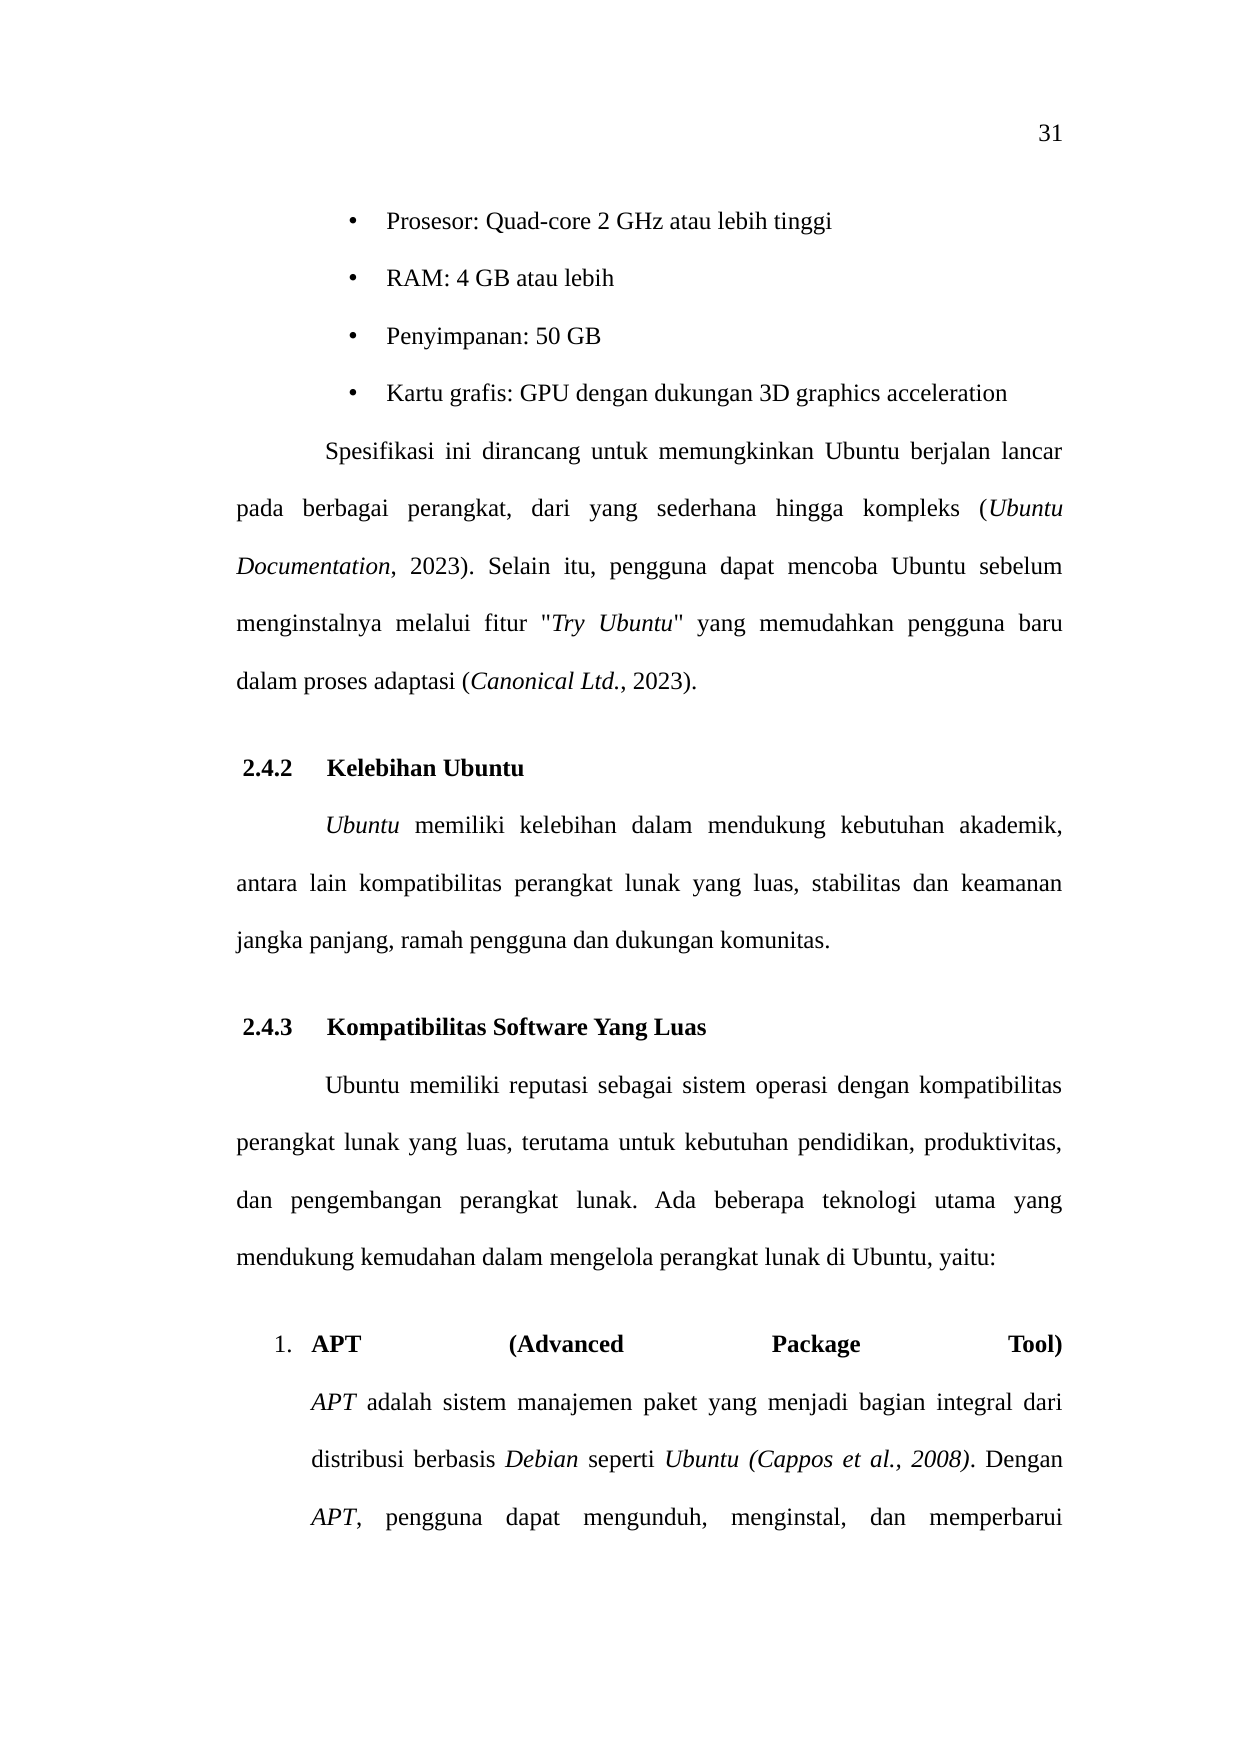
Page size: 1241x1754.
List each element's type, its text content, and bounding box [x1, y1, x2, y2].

text Ubuntu memiliki reputasi sebagai sistem operasi dengan kompatibilitas perangkat lunak yang luas, terutama untuk kebutuhan pendidikan, produktivitas, dan pengembangan perangkat lunak. Ada beberapa teknologi utama yang mendukung kemudahan dalam mengelola perangkat lunak di Ubuntu, yaitu: [236, 1070, 1063, 1271]
text Spesifikasi ini dirancang untuk memungkinkan Ubuntu berjalan lancar pada berbagai perangkat, dari yang sederhana hingga kompleks (Ubuntu Documentation, 2023). Selain itu, pengguna dapat mencoba Ubuntu sebelum menginstalnya melalui fitur "Try Ubuntu" yang memudahkan pengguna baru dalam proses adaptasi (Canonical Ltd., 2023). [236, 436, 1063, 695]
subtitle Kompatibilitas Software yang Luas [236, 1012, 1063, 1041]
list RAM: 4 GB atau lebih [349, 263, 1063, 292]
subtitle Kelebihan Ubuntu [236, 753, 1063, 782]
list Kartu grafis: GPU dengan dukungan 3D graphics acceleration [349, 378, 1063, 407]
list Prosesor: Quad-core 2 GHz atau lebih tinggi [349, 206, 1063, 235]
list APT (Advanced Package Tool) APT adalah sistem manajemen paket yang menjadi bagian integral dari distribusi berbasis Debian seperti Ubuntu (Cappos et al., 2008). Dengan APT, pengguna dapat mengunduh, menginstal, dan memperbarui [274, 1329, 1063, 1531]
text Ubuntu memiliki kelebihan dalam mendukung kebutuhan akademik, antara lain kompatibilitas perangkat lunak yang luas, stabilitas dan keamanan jangka panjang, ramah pengguna dan dukungan komunitas. [236, 810, 1063, 954]
list Penyimpanan: 50 GB [349, 321, 1063, 350]
